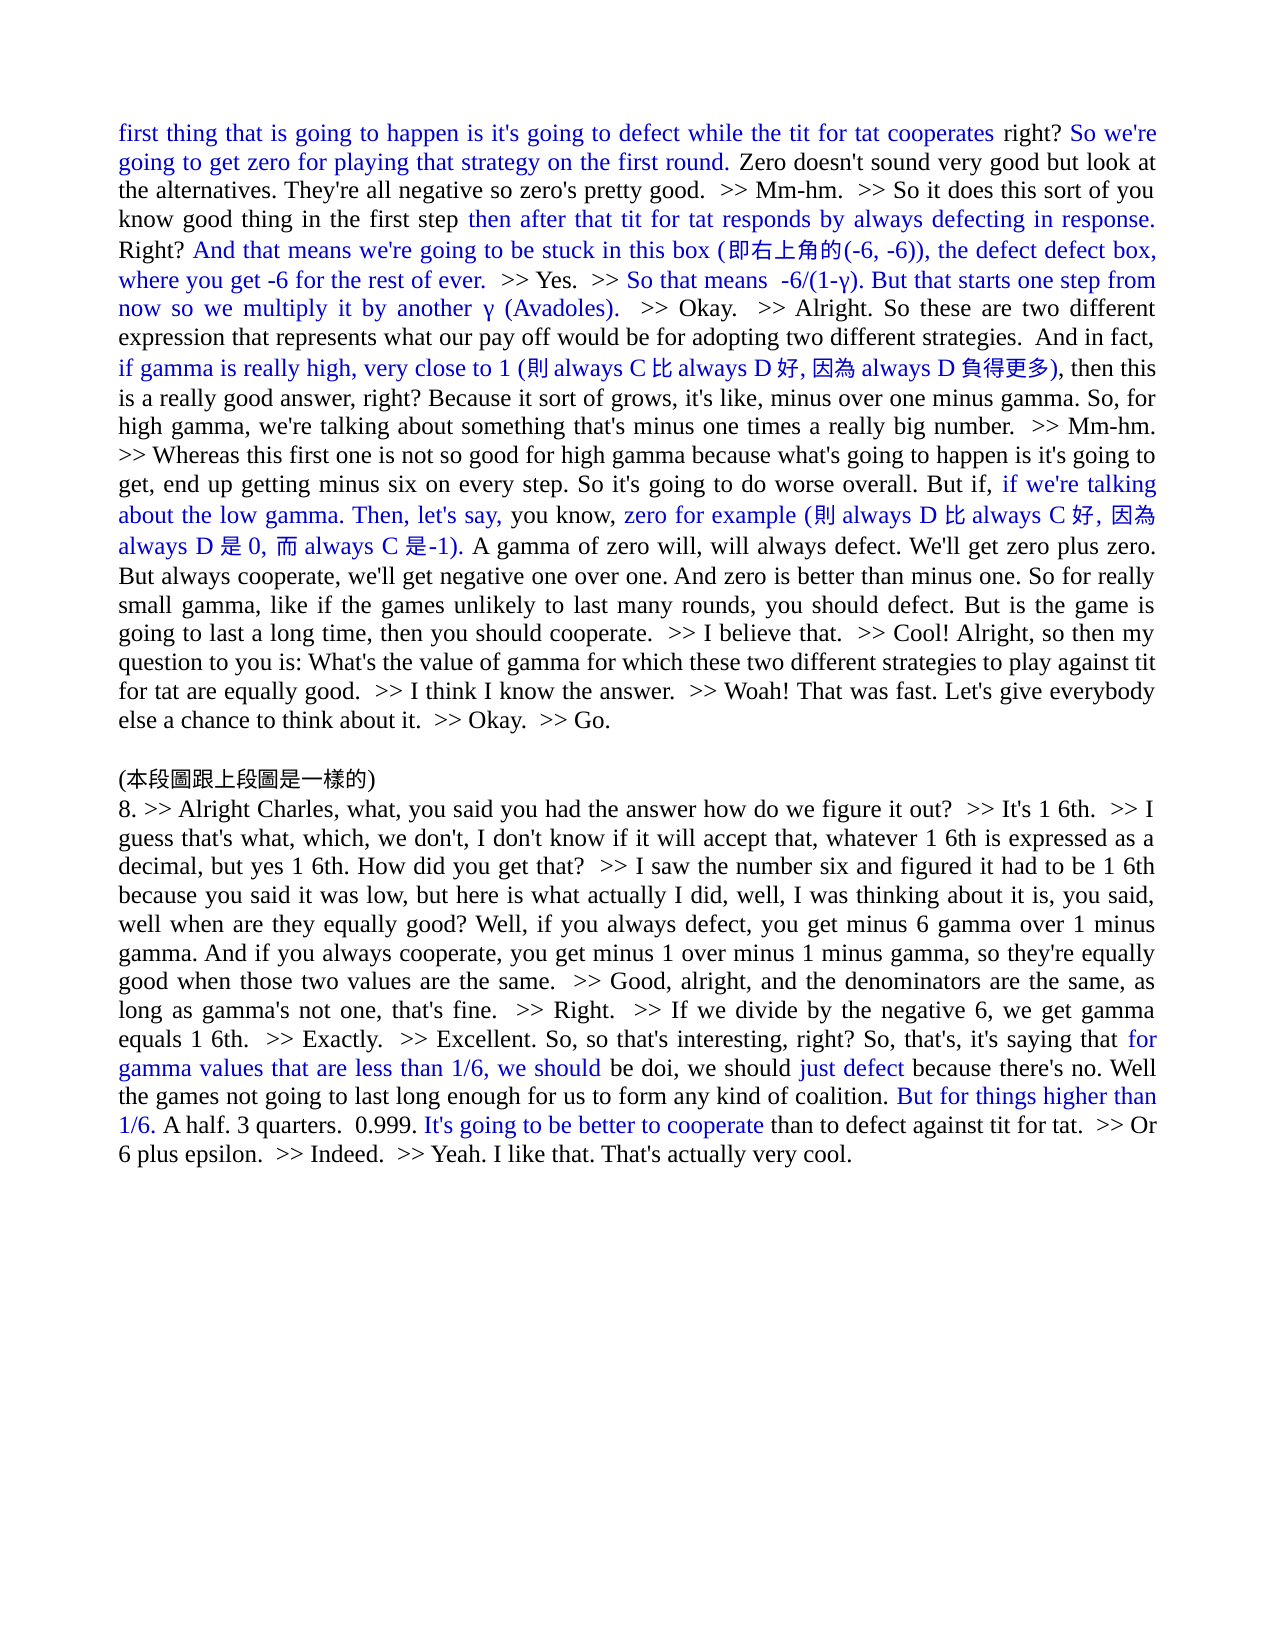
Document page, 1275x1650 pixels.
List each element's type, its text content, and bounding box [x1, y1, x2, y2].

text first thing that is going to happen is it's going to defect while the tit for tat cooperates right? So we're going to get zero for playing that strategy on the first round. Zero doesn't sound very good but look at the alternatives. They're all negative so zero's pretty good. >> Mm-hm. >> So it does this sort of you know good thing in the first step then after that tit for tat responds by always defecting in response. Right? And that means we're going to be stuck in this box (即右上角的(-6, -6)), the defect defect box, where you get -6 for the rest of ever. >> Yes. >> So that means -6/(1-γ). But that starts one step from now so we multiply it by another γ (Avadoles). >> Okay. >> Alright. So these are two different expression that represents what our pay off would be for adopting two different strategies. And in fact, if gamma is really high, very close to 1 (則always C比always D好, 因為always D負得更多), then this is a really good answer, right? Because it sort of grows, it's like, minus over one minus gamma. So, for high gamma, we're talking about something that's minus one times a really big number. >> Mm-hm. >> Whereas this first one is not so good for high gamma because what's going to happen is it's going to get, end up getting minus six on every step. So it's going to do worse overall. But if, if we're talking about the low gamma. Then, let's say, you know, zero for example (則always D比always C好, 因為always D是0, 而always C是-1). A gamma of zero will, will always defect. We'll get zero plus zero. But always cooperate, we'll get negative one over one. And zero is better than minus one. So for really small gamma, like if the games unlikely to last many rounds, you should defect. But is the game is going to last a long time, then you should cooperate. >> I believe that. >> Cool! Alright, so then my question to you is: What's the value of gamma for which these two different strategies to play against tit for tat are equally good. >> I think I know the answer. >> Woah! That was fast. Let's give everybody else a chance to think about it. >> Okay. >> Go. [118, 118, 1157, 733]
text 8. >> Alright Charles, what, you said you had the answer how do we figure it out? >> It's 1 6th. >> I guess that's what, which, we don't, I don't know if it will accept that, whatever 1 6th is expressed as a decimal, but yes 1 6th. How did you get that? >> I saw the number six and figured it had to be 1 6th because you said it was low, but here is what actually I did, well, I was thinking about it is, you said, well when are they equally good? Well, if you always defect, you get minus 6 gamma over 1 minus gamma. And if you always cooperate, you get minus 1 over minus 1 minus gamma, so they're equally good when those two values are the same. >> Good, alright, and the denominators are the same, as long as gamma's not one, that's fine. >> Right. >> If we divide by the negative 6, we get gamma equals 1 6th. >> Exactly. >> Excellent. So, so that's interesting, right? So, that's, it's saying that for gamma values that are less than 1/6, we should be doi, we should just defect because there's no. Well the games not going to last long enough for us to form any kind of coalition. But for things higher than 1/6. A half. 3 quarters. 0.999. It's going to be better to cooperate than to defect against tit for tat. >> Or 6 plus epsilon. >> Indeed. >> Yeah. I like that. That's actually very cool. [118, 794, 1157, 1168]
text (本段圖跟上段圖是一樣的) [118, 762, 1157, 794]
